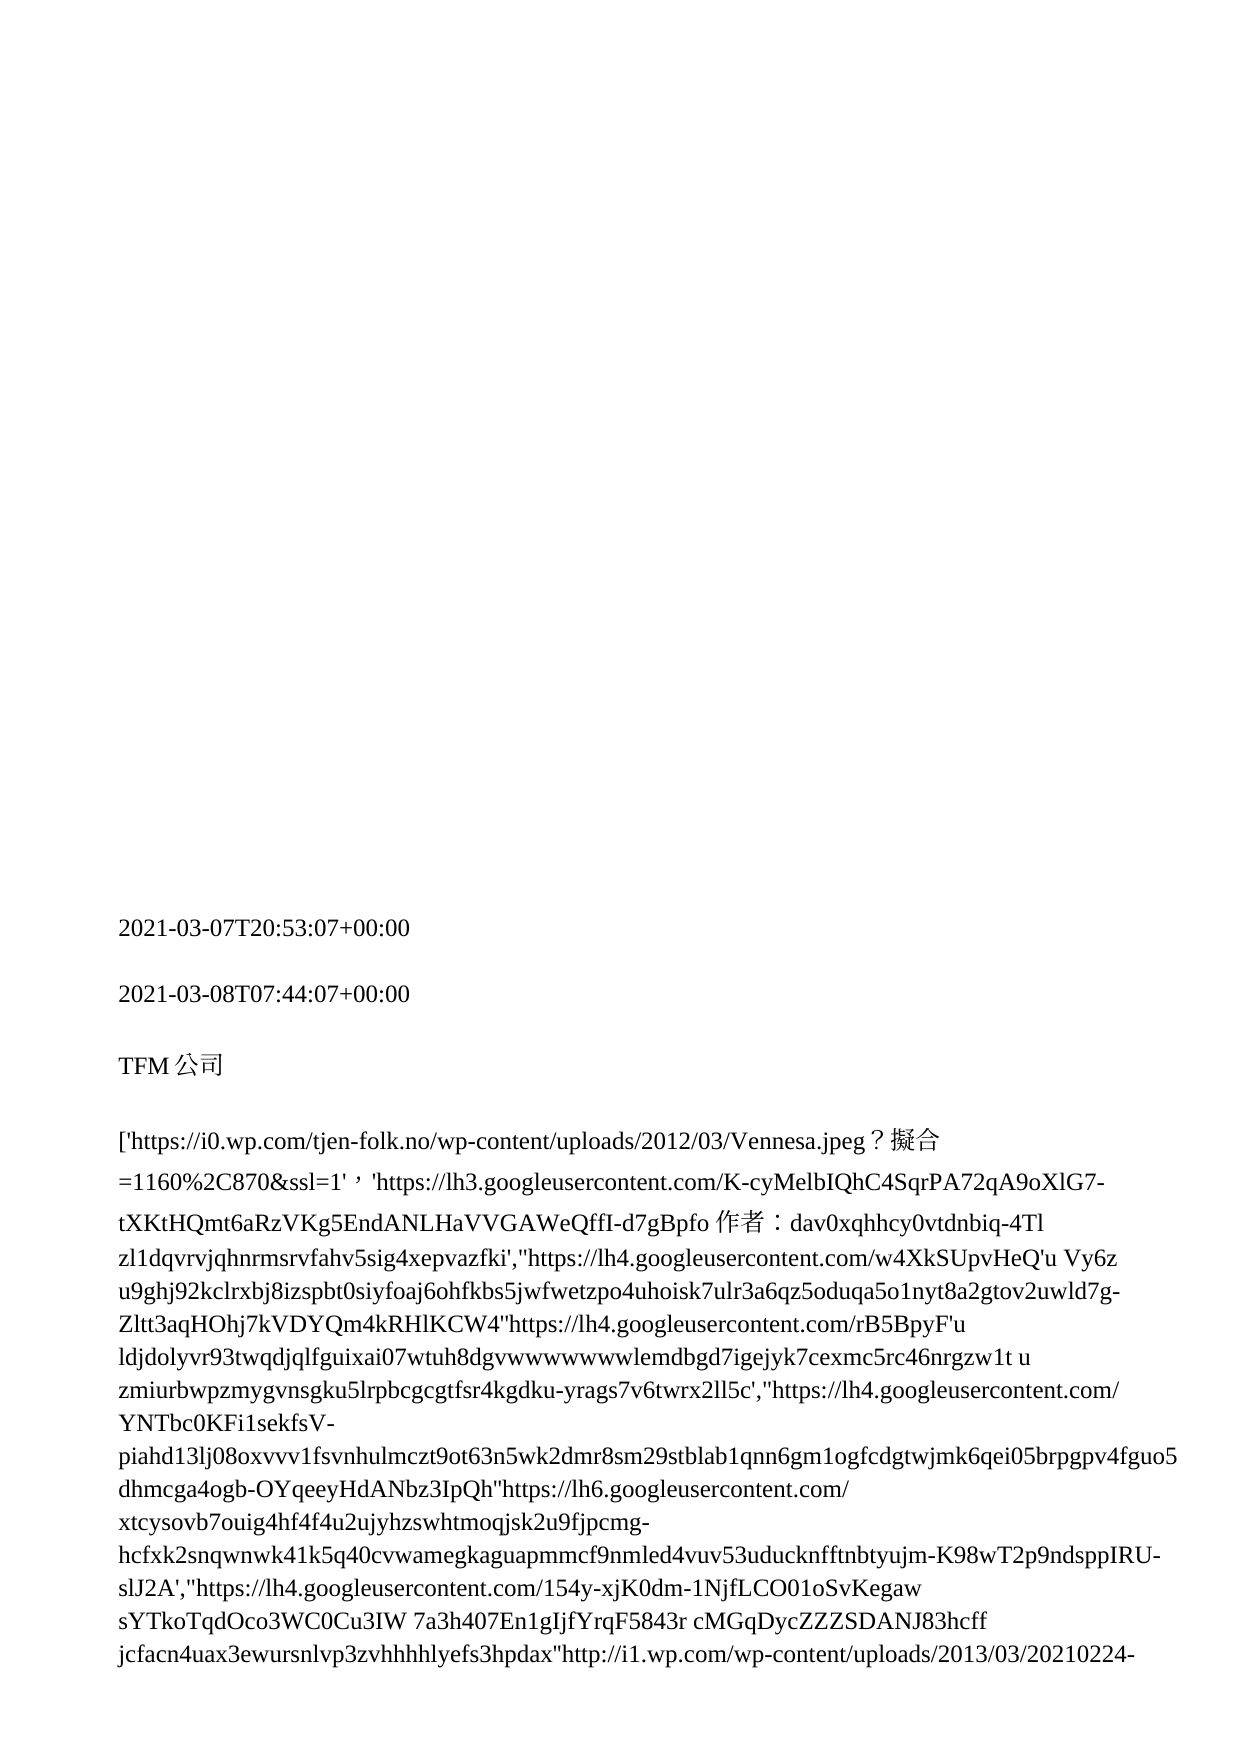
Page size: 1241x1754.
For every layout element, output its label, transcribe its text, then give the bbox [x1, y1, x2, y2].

text 2021-03-07T20:53:07+00:00 2021-03-08T07:44:07+00:00 TFM公司 ['https://i0.wp.com/tjen-folk.no/wp-content/uploads/2012/03/Vennesa.jpeg？擬合=1160%2C870&ssl=1'，'https://lh3.googleusercontent.com/K-cyMelbIQhC4SqrPA72qA9oXlG7-tXKtHQmt6aRzVKg5EndANLHaVVGAWeQffI-d7gBpfo作者：dav0xqhhcy0vtdnbiq-4Tl zl1dqvrvjqhnrmsrvfahv5sig4xepvazfki',"https://lh4.googleusercontent.com/w4XkSUpvHeQ'u Vy6z u9ghj92kclrxbj8izspbt0siyfoaj6ohfkbs5jwfwetzpo4uhoisk7ulr3a6qz5oduqa5o1nyt8a2gtov2uwld7g-Zltt3aqHOhj7kVDYQm4kRHlKCW4''https://lh4.googleusercontent.com/rB5BpyF'u ldjdolyvr93twqdjqlfguixai07wtuh8dgvwwwwwwwlemdbgd7igejyk7cexmc5rc46nrgzw1t u zmiurbwpzmygvnsgku5lrpbcgcgtfsr4kgdku-yrags7v6twrx2ll5c',"https://lh4.googleusercontent.com/YNTbc0KFi1sekfsV-piahd13lj08oxvvv1fsvnhulmczt9ot63n5wk2dmr8sm29stblab1qnn6gm1ogfcdgtwjmk6qei05brpgpv4fguo5dhmcga4ogb-OYqeeyHdANbz3IpQh''https://lh6.googleusercontent.com/xtcysovb7ouig4hf4f4u2ujyhzswhtmoqjsk2u9fjpcmg-hcfxk2snqwnwk41k5q40cvwamegkaguapmmcf9nmled4vuv53uducknfftnbtyujm-K98wT2p9ndsppIRU-slJ2A',"https://lh4.googleusercontent.com/154y-xjK0dm-1NjfLCO01oSvKegaw sYTkoTqdOco3WC0Cu3IW 7a3h407En1gIjfYrqF5843r cMGqDycZZZSDANJ83hcff jcfacn4uax3ewursnlvp3zvhhhhlyefs3hpdax''http://i1.wp.com/wp-content/uploads/2013/03/20210224-224307-2-1160x870.jpg調整大小=1160%2C870&'35；038；ssl=1'，'http://i2.wp.com/wp-content/uploads/2012/03/20210224-221158-2-1160x1547.jpg調整大小=1160%2C1547&'35；038；ssl=1'，'http://i0.wp.com/wp-content/uploads/2013/03/20210224.jpg？調整大小=1160%2C1547&'35；038；ssl=1'，'http://i2.wp.com/wp-content/uploads/2013/03/20210306.jpg？調整大小=1160%2C1547&'35；038；ssl=1'，'http://i1.wp.com/wp-content/uploads/2013/03/20210306-2102-1-1160x1547.jpg調整大小=1160%2C1547&'35；038；ssl=1'，'http://i2.wp.com/wp-content/uploads/2013/03/20210306-220726-1-1160x1547.jpg調整大小=1160%2C1547&'35；038；ssl=1'，'http://i.huffpost.com/gen-volk.no/wp-content/uploads/2012/03/bergen-2.jpgssl=1'，'http://i.huffpost.com/gen-volk.no/wp-content/uploads/2012/03/bergen-1.jpgssl=1'，'https://lh5.googleusercontent.com/gjP59-LQLSZtjQ2LWiyU6x p4nbshsixewht8wzrzyqsn1nf48urew83hcazjc8jw0y2dc9i3m9vyxoq7vgixiunrgeefeeykwpnxh7xhqkevyz4xqfiv3v8myo4px',"https://lh6.googleusercontent''https://i0.wp.com/tjen-folk.no/wp-content/uploads/2021/03/Kristiansand-1160x870.jpeg？調整大小=1160%2C870&'35；038；ssl=1'，'https://i1.wp.com/tjen-folk.no/wp-content/uploads/2012/03/Lillesand.jpeg？resize=1024%2C768&'35；038；ssl=1'，'https://i1.wp.com/tjen-folk.no/wp-content/uploads/2012/03/Vennesa-1.jpeg？調整大小=1160%2C870&'35；038；ssl=1'，'https://lh3.googleusercontent.com/u xoxwweydrx4oj2uhtoknanobp9tmv0pwrrx0get0ixp2plp-Re7WAOD-qfpv54ietajdsdefpypypyp4b6-qgyunyga1wwltyskt4clcutjgpxyzyi CdUNg-8k6FcUaEE7uox',"https://lh6.googleusercontent.com/D8hZqnANgTU73Qknk8D4UamhV-csgukly6npnqkz09bnjvdikmxssvcowamo4z2wlifg8yfqhxhmfwzo0p8作者：XsgTvhntqslDNKgrkjHczLr0qgggQetfKFMwJU1eWhsl8Y''https://www.googleusercontent.com/ypexrdyzntbq eqyxrm0prhmkgdh3ffkja5thhrdg3se3bgfuayudyb0nvqouok18v7embpoamb7qslpmpsea88hx3zqcyzddiea163xcsooi0uices1xtfek8e-vdVNXtJ',"https://www.googleusercontent.com/pQM0Pooiwr-5nMZUGyn3aF3mqTEcQP9kjFQfabbhMRYUf72HyEpqxq0PZVH19T7e31hqNd9VTsp8Yg2n sT49d6Y3RrrOYnWV1c5fWyk5BB-9p-u4cH t3o9sQ6IlDJxxe91buz''http://cdn.cdn.justjared.com/''https://donorbox.org/embed',"https://lh3.googleusercontent.com/K-cyMelbIQhC4SqrPA72qA9oXlG7-tXKtHQmt6aRzVKg5EndANLHaVVGAWeQffI-d7gBpfo作者：dav0xqhhcy0vtdnbiq-4Tl zl1dqvrvjqhnrmsrvfahv5sig4xepvazfki''https://lh4.googleusercontent.com/w4XkSUpvHeQ'u Vy6z u9ghj92kclrxbj8izspbt0siyfoaj6ohfkbs5jwfwetzpo4uhoisk7ulr3a6qz5oduqa5o1nyt8a2gtov2uwld7g-Zltt3aqHOhj7kVDYQm4kRHlKCW4',"https://lh4.googleusercontent.com/rB5BpyF'u ldjdolyvr93twqdjqlfguixai07wtuh8dgvwwwwwwwlemdbgd7igejyk7cexmc5rc46nrgzw1t u zmiurbwpzmygvnsgku5lrpbcgcgtfsr4kgdku-yrags7v6twrx2ll5c''https://lh4.googleusercontent.com/YNTbc0KFi1sekfsV-piahd13lj08oxvvv1fsvnhulmczt9ot63n5wk2dmr8sm29stblab1qnn6gm1ogfcdgtwjmk6qei05brpgpv4fguo5dhmcga4ogb-OYqeeyHdANbz3IpQh',"https://lh6.googleusercontent.com/xtcysovb7ouig4hf4f4u2ujyhzswhtmoqjsk2u9fjpcmg-hcfxk2snqwnwk41k5q40cvwamegkaguapmmcf9nmled4vuv53uducknfftnbtyujm-K98wT2p9ndsppIRU-slJ2A''https://lh4.googleusercontent.com/154y-xjK0dm-1NjfLCO01oSvKegaw sYTkoTqdOco3WC0Cu3IW 7a3h407En1gIjfYrqF5843r cMGqDycZZZSDANJ83hcff jcfacn4uax3ewursnlvp3zvhhhhlyefs3hpdax',"http://i1.wp.com/wp-content/uploads/2013/03/20210224-224307-2-1160x870.jpg調整大小=1160%2C870&'35；038；ssl=1'，'http://i2.wp.com/wp-content/uploads/2012/03/20210224-221158-2-1160x1547.jpg調整大小=1160%2C1547&'35；038；ssl=1'，'http://i0.wp.com/wp-content/uploads/2013/03/20210224.jpg？調整大小=1160%2C1547&'35；038；ssl=1'，'http://i2.wp.com/wp-content/uploads/2013/03/20210306.jpg？調整大小=1160%2C1547&'35；038；ssl=1'，'http://i1.wp.com/wp-content/uploads/2013/03/20210306-2102-1-1160x1547.jpg調整大小=1160%2C1547&'35；038；ssl=1'，'http://i2.wp.com/wp-content/uploads/2013/03/20210306-220726-1-1160x1547.jpg調整大小=1160%2C1547&'35；038；ssl=1'，'http://i.huffpost.com/gen-volk.no/wp-content/uploads/2012/03/bergen-2.jpgssl=1'，'http://i.huffpost.com/gen-volk.no/wp-content/uploads/2012/03/bergen-1.jpgssl=1'，'https://lh5.googleusercontent.com/gjP59-LQLSZtjQ2LWiyU6x p4nbshsixewht8wzrzyqsn1nf48urew83hcazjc8jw0y2dc9i3m9vyxoq7vgixiunrgeefeeykwpnxh7xhqkevyz4xqfiv3v8myo4px',"https://lh6.googleusercontent''https://i0.wp.com/tjen-folk.no/wp-content/uploads/2021/03/Kristiansand-1160x870.jpeg？調整大小=1160%2C870&'35；038；ssl=1'，'https://i1.wp.com/tjen-folk.no/wp-content/uploads/2012/03/Lillesand.jpeg？resize=1024%2C768&'35；038；ssl=1'，'https://i1.wp.com/tjen-folk.no/wp-content/uploads/2012/03/Vennesa-1.jpeg？調整大小=1160%2C870&'35；038；ssl=1'，'https://lh3.googleusercontent.com/u xoxwweydrx4oj2uhtoknanobp9tmv0pwrrx0get0ixp2plp-Re7WAOD-qfpv54ietajdsdefpypypyp4b6-qgyunyga1wwltyskt4clcutjgpxyzyi CdUNg-8k6FcUaEE7uox',"https://lh6.googleusercontent.com/D8hZqnANgTU73Qknk8D4UamhV-csgukly6npnqkz09bnjvdikmxssvcowamo4z2wlifg8yfqhxhmfwzo0p8作者：XsgTvhntqslDNKgrkjHczLr0qgggQetfKFMwJU1eWhsl8Y''https://www.googleusercontent.com/ypexrdyzntbq eqyxrm0prhmkgdh3ffkja5thhrdg3se3bgfuayudyb0nvqouok18v7embpoamb7qslpmpsea88hx3zqcyzddiea163xcsooi0uices1xtfek8e-vdVNXtJ',"https://www.googleusercontent.com/pQM0Pooiwr-5nMZUGyn3aF3mqTEcQP9kjFQfabbhMRYUf72HyEpqxq0PZVH19T7e31hqNd9VTsp8Yg2n sT49d6Y3RrrOYnWV1c5fWyk5BB-9p-u4cH t3o9sQ6IlDJxxe91buz') [“內部”] 從為人民媒體服務的貢獻交換。 人民媒體收到多個城市關於本次uka活動的報道。每個人都和8有主人關係。為無產階級女權主義進行遊行和鬥爭。特隆赫姆：Veggavis和石墨離子 3月8日那天，特隆赫姆的街道上擺滿了蔬菜和標語。 蔬菜描繪了共產主義女性領導人，以及他們的生活和對運動的貢獻文字。這些尿布掛在市政廳裡，在特隆赫姆中央車站以東有無數工人的街區裡。 畫在人行道上的戰鬥，是在同一個地區作為最後二十個蔬菜和它寫著“無產階級女權主義！“無產階級女權主義為了共產主義！“粉碎女人的壓迫！".所有的標語都塗上了紅漆，旁邊是錘子和鋸末。字串：Veggaviser坐起來服務 斯塔萬格Tjensvoll區的活動人士為女共產主義者如camera Norah、江青、Edith Lagos、Avanti、Alexandra Kollontai、Dagmar Eilerth和Rosa Luxemburg準備了蔬菜。在演奏會上。 咒語：在幾個地區種植的蔬菜 斯塔萬格的希爾列夫瓦、貝克法雷特和薩克斯馬爾卡郊區的活動人士為女共產主義者掛上了蔬菜，比如相機諾拉、江青、伊迪絲拉各斯、阿凡蒂、亞歷山德拉科隆泰、達格瑪艾勒思和羅莎盧森堡。在演奏會上。 山脈：旗幟和蔬菜軸子 活動人士8日在卑爾根為女性共產主義領導人張貼了今年的海報。三月。 它還在米爾獎上輕輕豎起了一面旗幟。 克里斯蒂安桑：女共產主義者的蔬菜 基督教世紀和Eg區都有女共產主義者的海報。 小沙：女共產主義者的蔬菜 利勒桑德的活動人士已經為8日張貼了海報。三月。 維尼薩：石墨硫雄 無產階級女權主義為共產主義而戰！“你的麥芽在維尼薩的小路上。 奧斯陸：8人的海報。三月 海報8日在奧斯陸張貼。三月 親愛的萊斯！ 為人民媒體服務是你支援的趨勢。當然，我們沒有得到新聞界的支援，也沒有從富有的資本家那裡得到任何幫助，比如種族主義的“另類媒體”。我們所有的支援都來自春季講座和革命運動。我們對此深表感謝。我們在外面活不下去了，你可以用你的意思來支援我們。 ['8.三月，'激進主義'，'婦女陣營'，'無產階級女權主義'） [118, 880, 1181, 1668]
